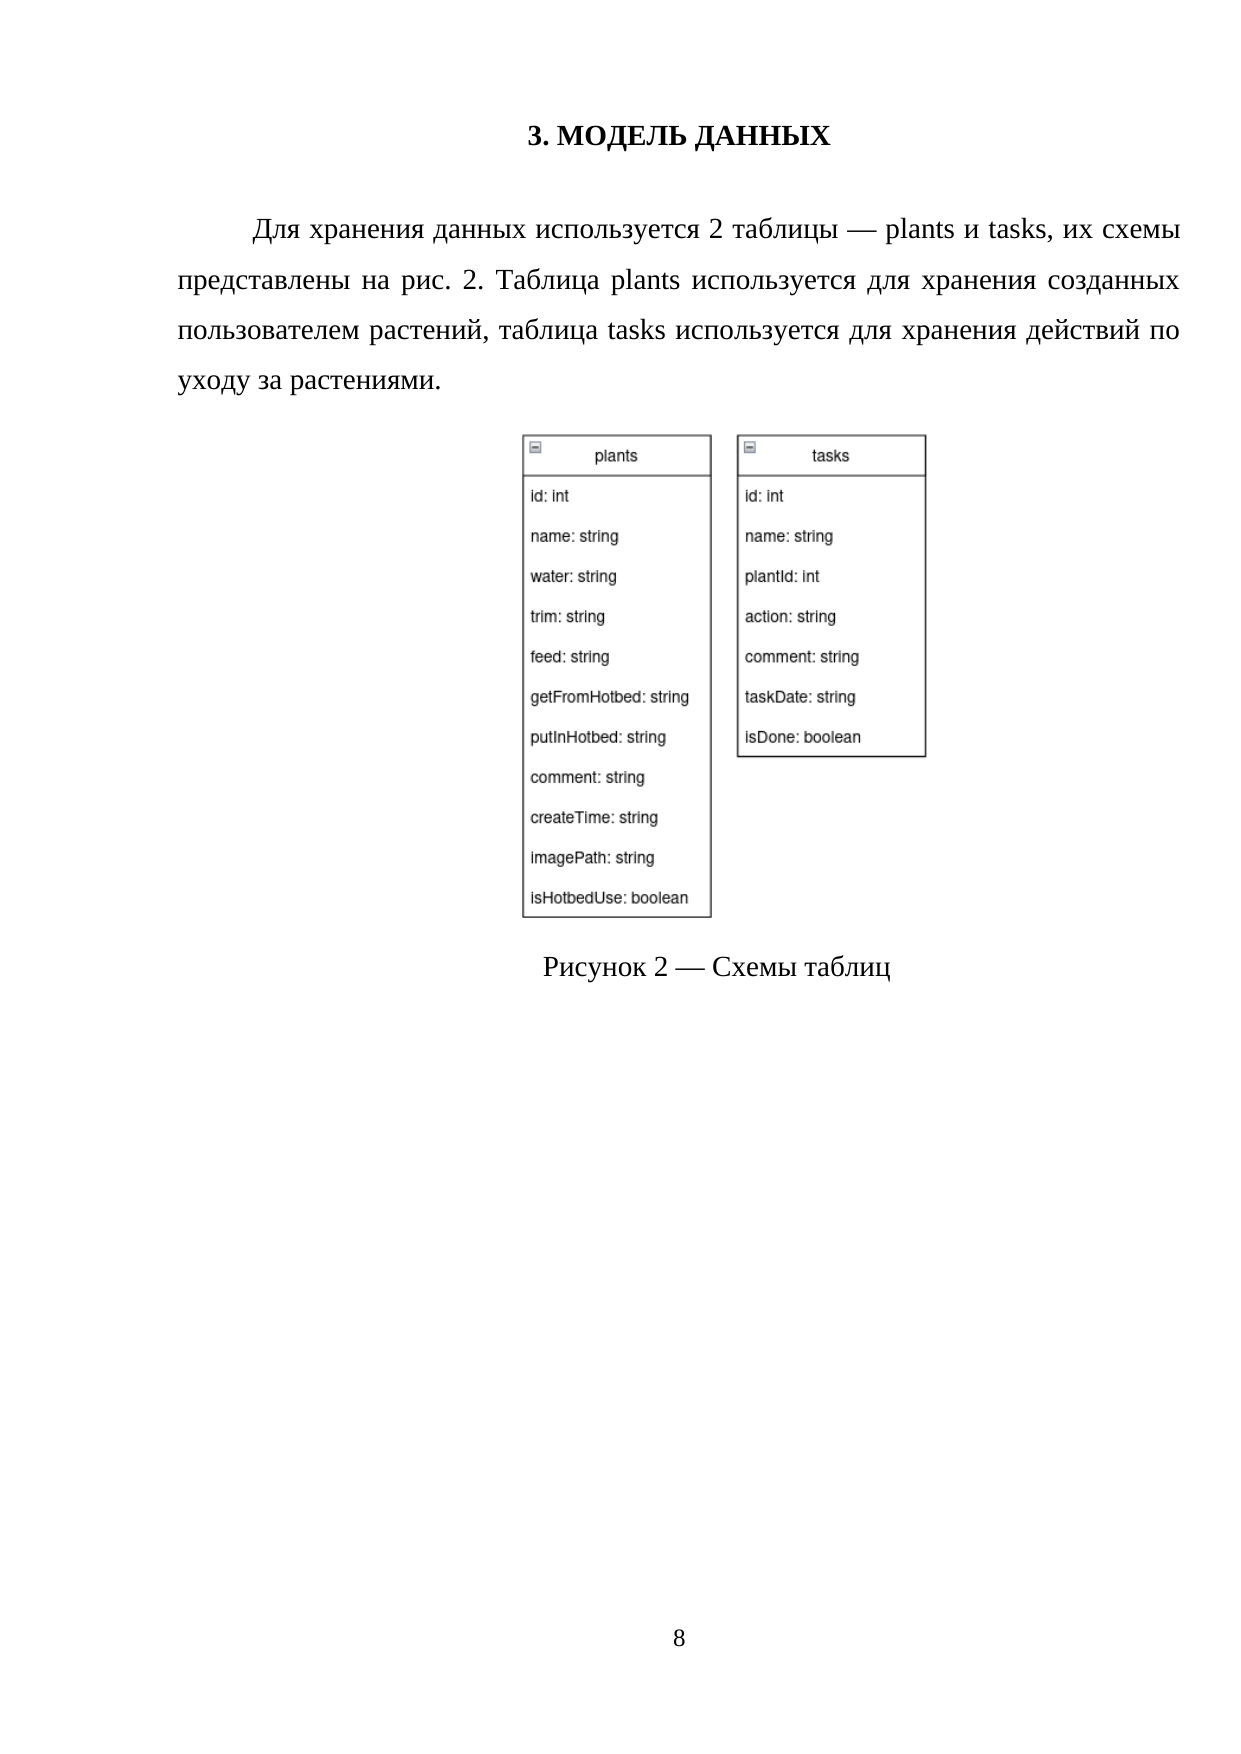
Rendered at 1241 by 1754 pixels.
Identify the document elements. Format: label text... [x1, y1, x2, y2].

text Рисунок 2 — Схемы таблиц [177, 413, 1181, 982]
text Для хранения данных используется 2 таблицы — plants и tasks, их схемы представлены на рис. 2. Таблица plants используется для хранения созданных пользователем растений, таблица tasks используется для хранения действий по уходу за растениями. [177, 212, 1181, 396]
picture [507, 419, 943, 932]
text 3. Модель данных [177, 118, 1181, 152]
